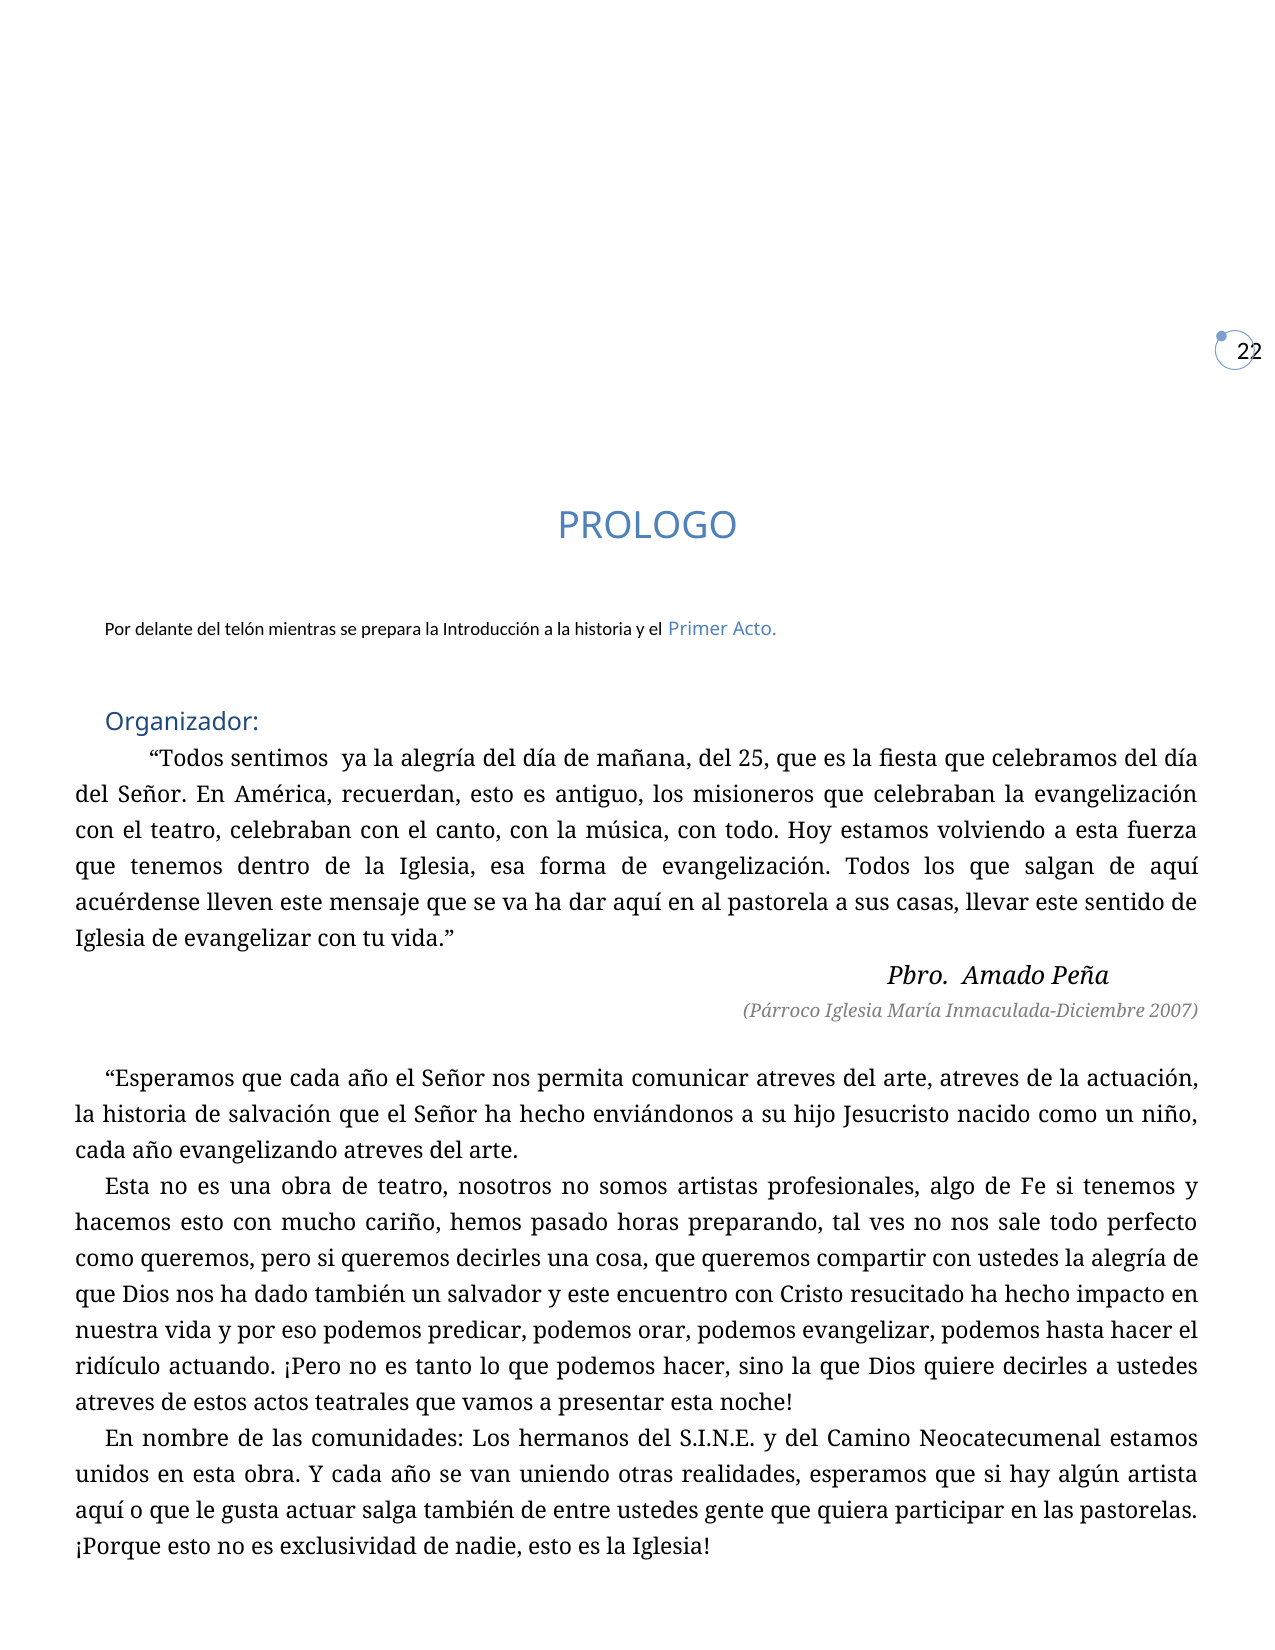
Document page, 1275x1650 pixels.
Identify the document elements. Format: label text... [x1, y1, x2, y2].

text “Esperamos que cada año el Señor nos permita comunicar atreves del arte, atreves de la actuación, la historia de salvación que el Señor ha hecho enviándonos a su hijo Jesucristo nacido como un niño, cada año evangelizando atreves del arte. [75, 1062, 1200, 1166]
text PROLOGO [104, 498, 1200, 549]
text (Párroco Iglesia María Inmaculada-Diciembre 2007) [104, 997, 1200, 1023]
text “Todos sentimos ya la alegría del día de mañana, del 25, que es la fiesta que celebramos del día del Señor. En América, recuerdan, esto es antiguo, los misioneros que celebraban la evangelización con el teatro, celebraban con el canto, con la música, con todo. Hoy estamos volviendo a esta fuerza que tenemos dentro de la Iglesia, esa forma de evangelización. Todos los que salgan de aquí acuérdense lleven este mensaje que se va ha dar aquí en al pastorela a sus casas, llevar este sentido de Iglesia de evangelizar con tu vida.” [75, 742, 1200, 953]
text Esta no es una obra de teatro, nosotros no somos artistas profesionales, algo de Fe si tenemos y hacemos esto con mucho cariño, hemos pasado horas preparando, tal ves no nos sale todo perfecto como queremos, pero si queremos decirles una cosa, que queremos compartir con ustedes la alegría de que Dios nos ha dado también un salvador y este encuentro con Cristo resucitado ha hecho impacto en nuestra vida y por eso podemos predicar, podemos orar, podemos evangelizar, podemos hasta hacer el ridículo actuando. ¡Pero no es tanto lo que podemos hacer, sino la que Dios quiere decirles a ustedes atreves de estos actos teatrales que vamos a presentar esta noche! [75, 1170, 1200, 1417]
text En nombre de las comunidades: Los hermanos del S.I.N.E. y del Camino Neocatecumenal estamos unidos en esta obra. Y cada año se van uniendo otras realidades, esperamos que si hay algún artista aquí o que le gusta actuar salga también de entre ustedes gente que quiera participar en las pastorelas. ¡Porque esto no es exclusividad de nadie, esto es la Iglesia! [75, 1422, 1200, 1561]
text Por delante del telón mientras se prepara la Introducción a la historia y el Primer Acto. [104, 615, 1200, 641]
text Organizador: [75, 703, 1200, 737]
text Pbro. Amado Peña [75, 958, 1112, 992]
